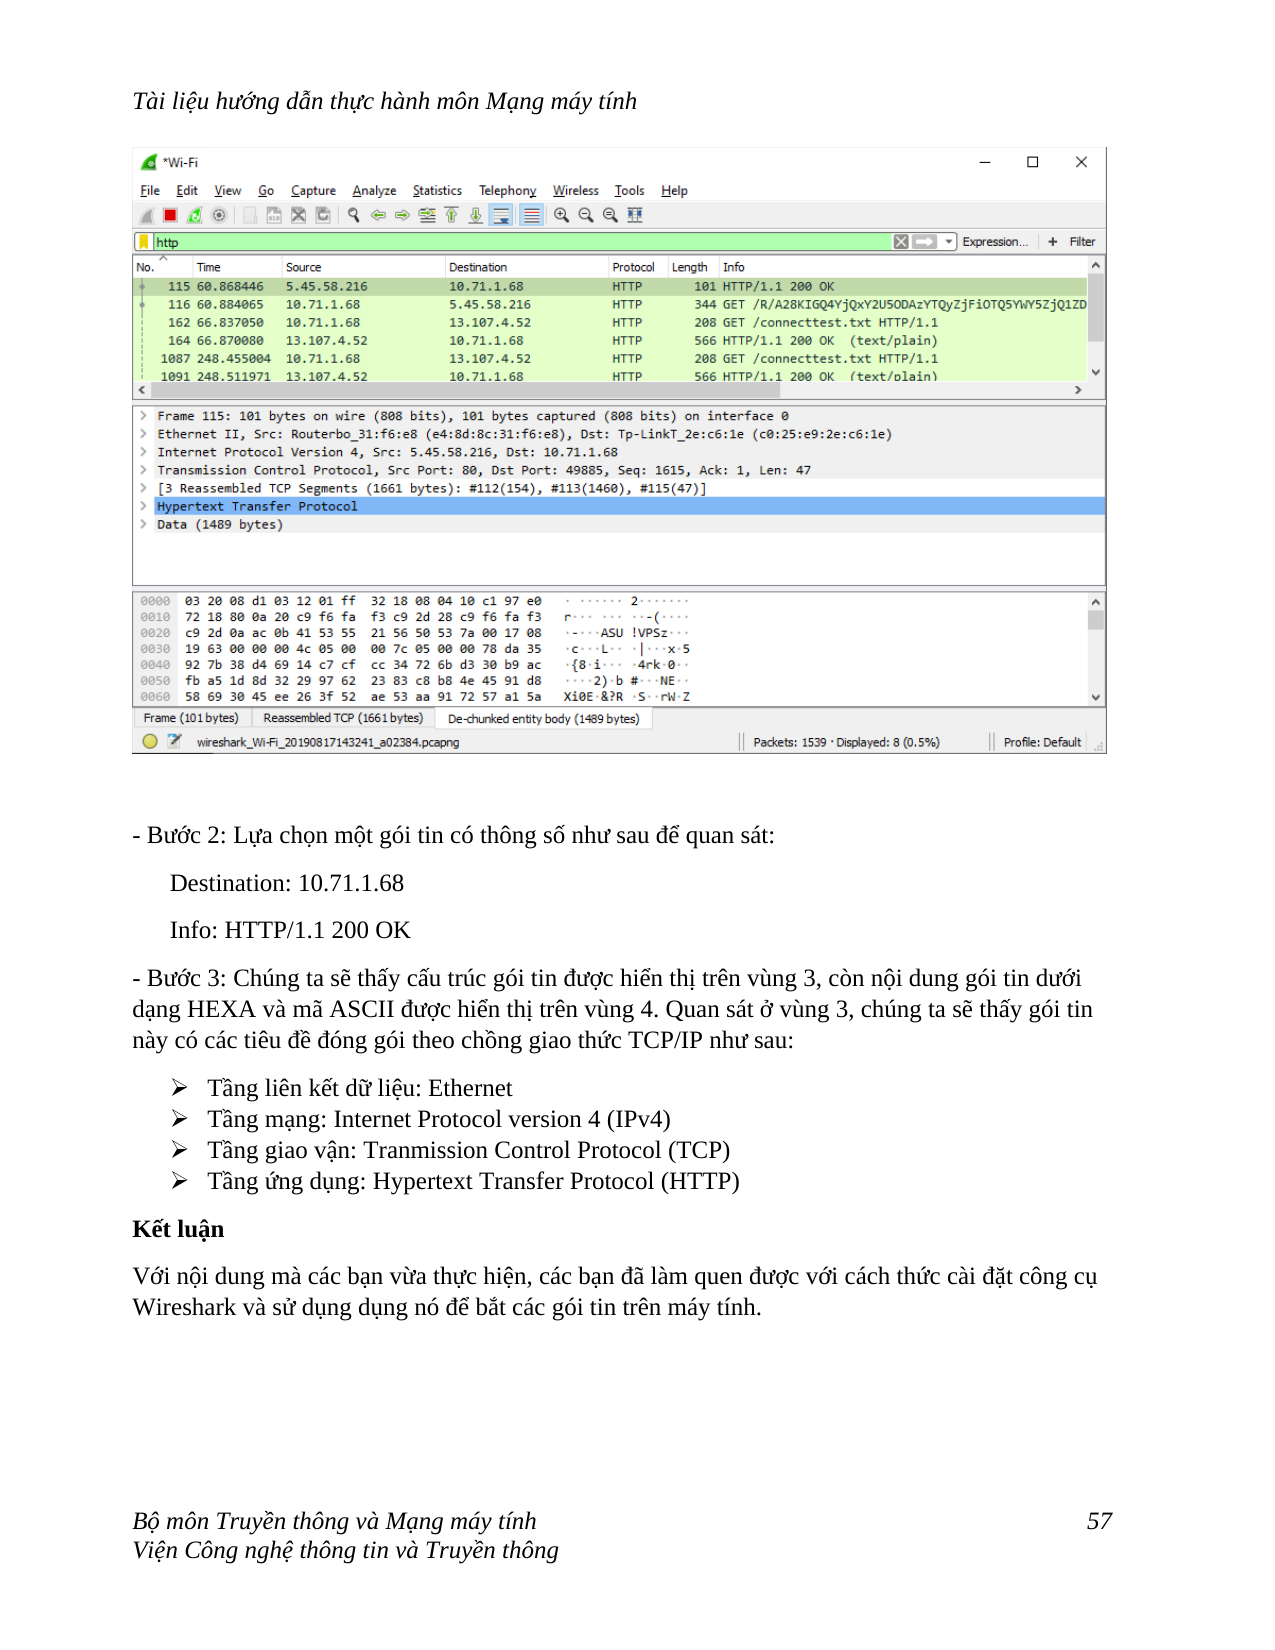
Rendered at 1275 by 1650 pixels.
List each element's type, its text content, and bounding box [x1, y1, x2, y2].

text Info: HTTP/1.1 200 OK [169, 915, 1125, 944]
list Tầng mạng: Internet Protocol version 4 (IPv4) [169, 1104, 1125, 1133]
list Tầng giao vận: Tranmission Control Protocol (TCP) [169, 1135, 1125, 1164]
text Kết luận [132, 1214, 1125, 1242]
text Destination: 10.71.1.68 [169, 868, 1125, 896]
text - Bước 2: Lựa chọn một gói tin có thông số như sau để quan sát: [132, 820, 1125, 849]
list Tầng ứng dụng: Hypertext Transfer Protocol (HTTP) [169, 1166, 1125, 1195]
text - Bước 3: Chúng ta sẽ thấy cấu trúc gói tin được hiển thị trên vùng 3, còn nội dung gói tin dưới dạng HEXA và mã ASCII được hiển thị trên vùng 4. Quan sát ở vùng 3, chúng ta sẽ thấy gói tin này có các tiêu đề đóng gói theo chồng giao thức TCP/IP như sau: [132, 963, 1125, 1054]
text Với nội dung mà các bạn vừa thực hiện, các bạn đã làm quen được với cách thức cài đặt công cụ Wireshark và sử dụng dụng nó để bắt các gói tin trên máy tính. [132, 1261, 1125, 1321]
picture [132, 147, 1107, 754]
list Tầng liên kết dữ liệu: Ethernet [169, 1073, 1125, 1102]
